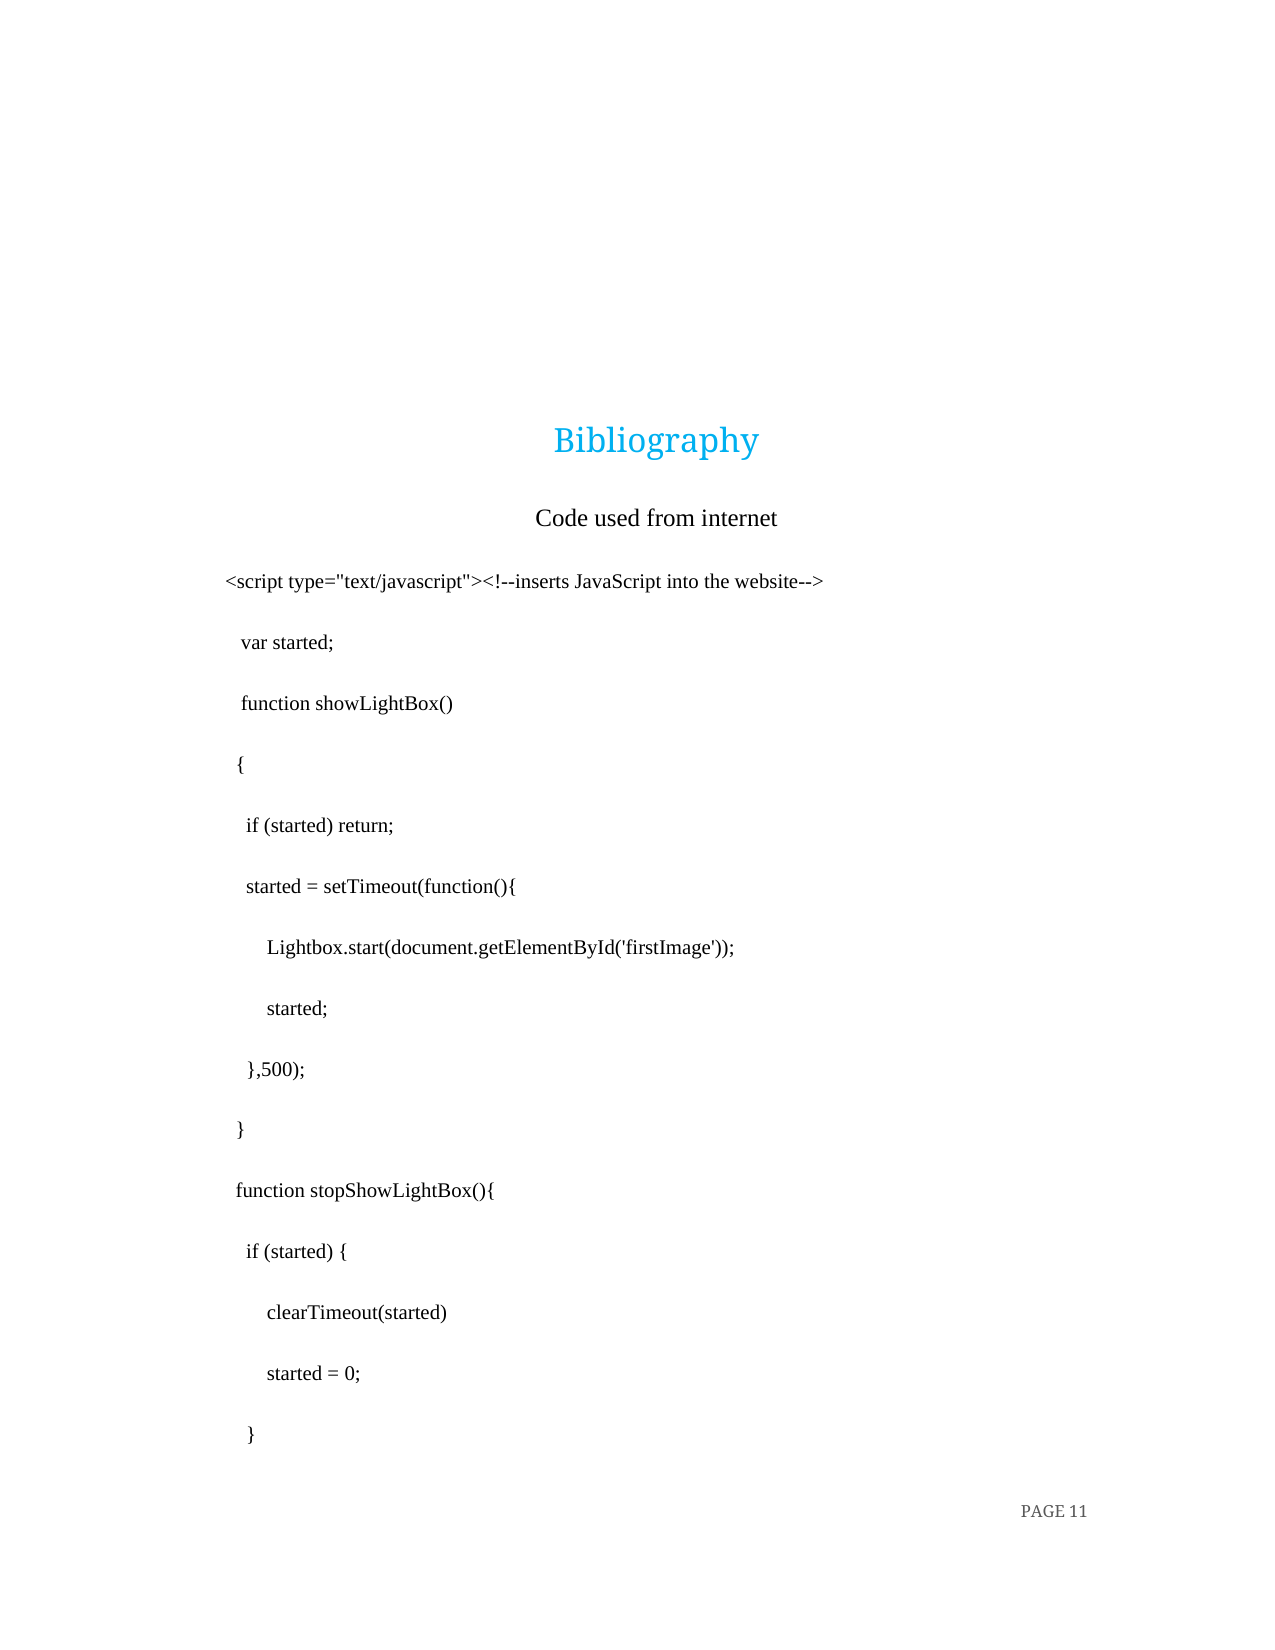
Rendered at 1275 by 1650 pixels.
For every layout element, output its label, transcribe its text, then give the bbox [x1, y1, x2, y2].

text started = setTimeout(function(){ [225, 874, 1087, 898]
text if (started) return; [225, 813, 1087, 837]
text clearTimeout(started) [225, 1300, 1087, 1324]
text <script type="text/javascript"><!--inserts JavaScript into the website--> [225, 569, 1087, 593]
text } [225, 1422, 1087, 1446]
text var started; [225, 630, 1087, 654]
text Code used from internet [225, 503, 1087, 531]
text } [225, 1117, 1087, 1141]
text Lightbox.start(document.getElementById('firstImage')); [225, 934, 1087, 959]
text if (started) { [225, 1239, 1087, 1263]
text started = 0; [225, 1361, 1087, 1385]
text Bibliography [225, 417, 1087, 462]
text function stopShowLightBox(){ [225, 1178, 1087, 1202]
text { [225, 752, 1087, 776]
text started; [225, 996, 1087, 1019]
text function showLightBox() [225, 691, 1087, 715]
text },500); [225, 1056, 1087, 1081]
